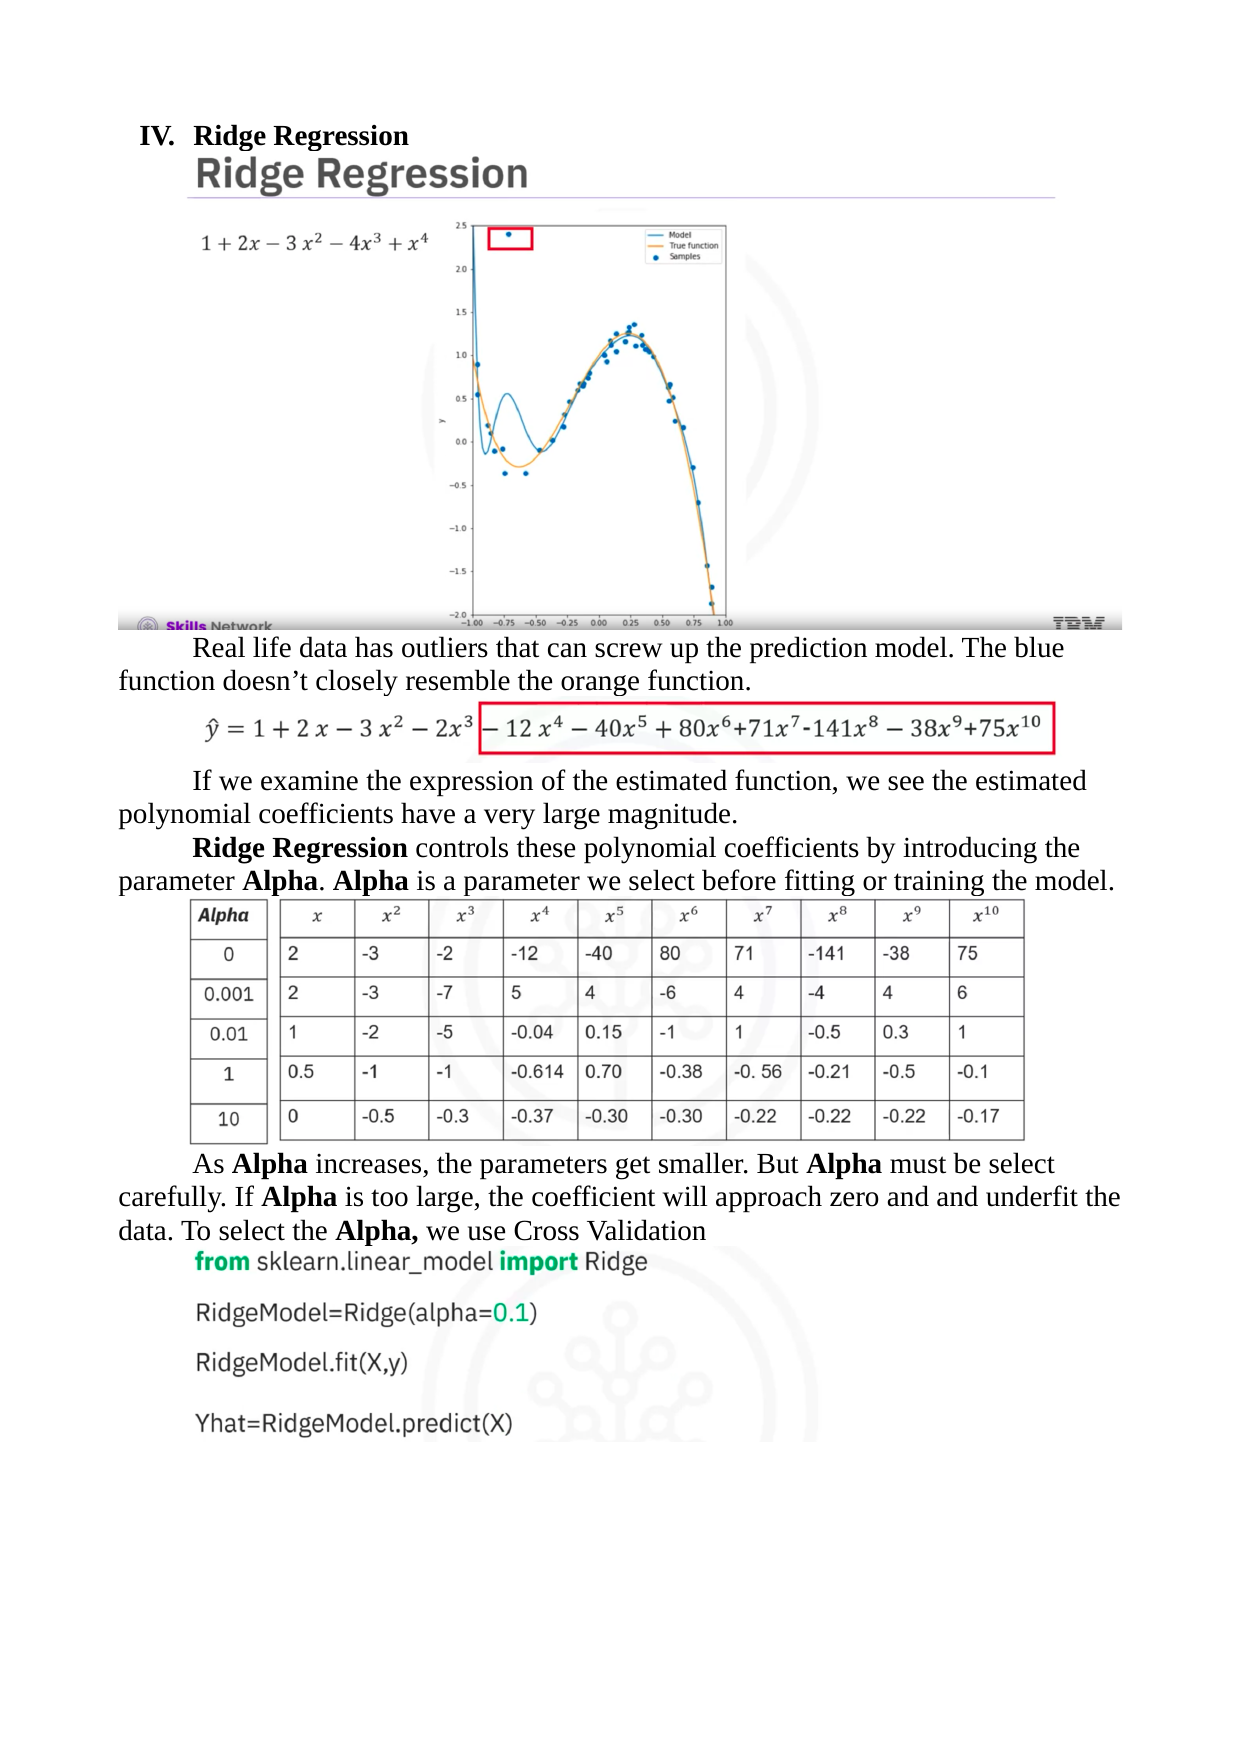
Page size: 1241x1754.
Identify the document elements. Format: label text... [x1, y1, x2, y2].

list Ridge Regression [175, 118, 1122, 151]
picture [118, 896, 1123, 1146]
picture [118, 696, 1123, 763]
text Ridge Regression controls these polynomial coefficients by introducing the parameter Alpha. Alpha is a parameter we select before fitting or training the model. [118, 830, 1122, 896]
text Real life data has outliers that can screw up the prediction model. The blue function doesn’t closely resemble the orange function. [118, 630, 1122, 696]
picture [118, 1246, 1123, 1442]
picture [118, 151, 1123, 630]
text As Alpha increases, the parameters get smaller. But Alpha must be select carefully. If Alpha is too large, the coefficient will approach zero and and underfit the data. To select the Alpha, we use Cross Validation [118, 1146, 1122, 1246]
text If we examine the expression of the estimated function, we see the estimated polynomial coefficients have a very large magnitude. [118, 763, 1122, 830]
